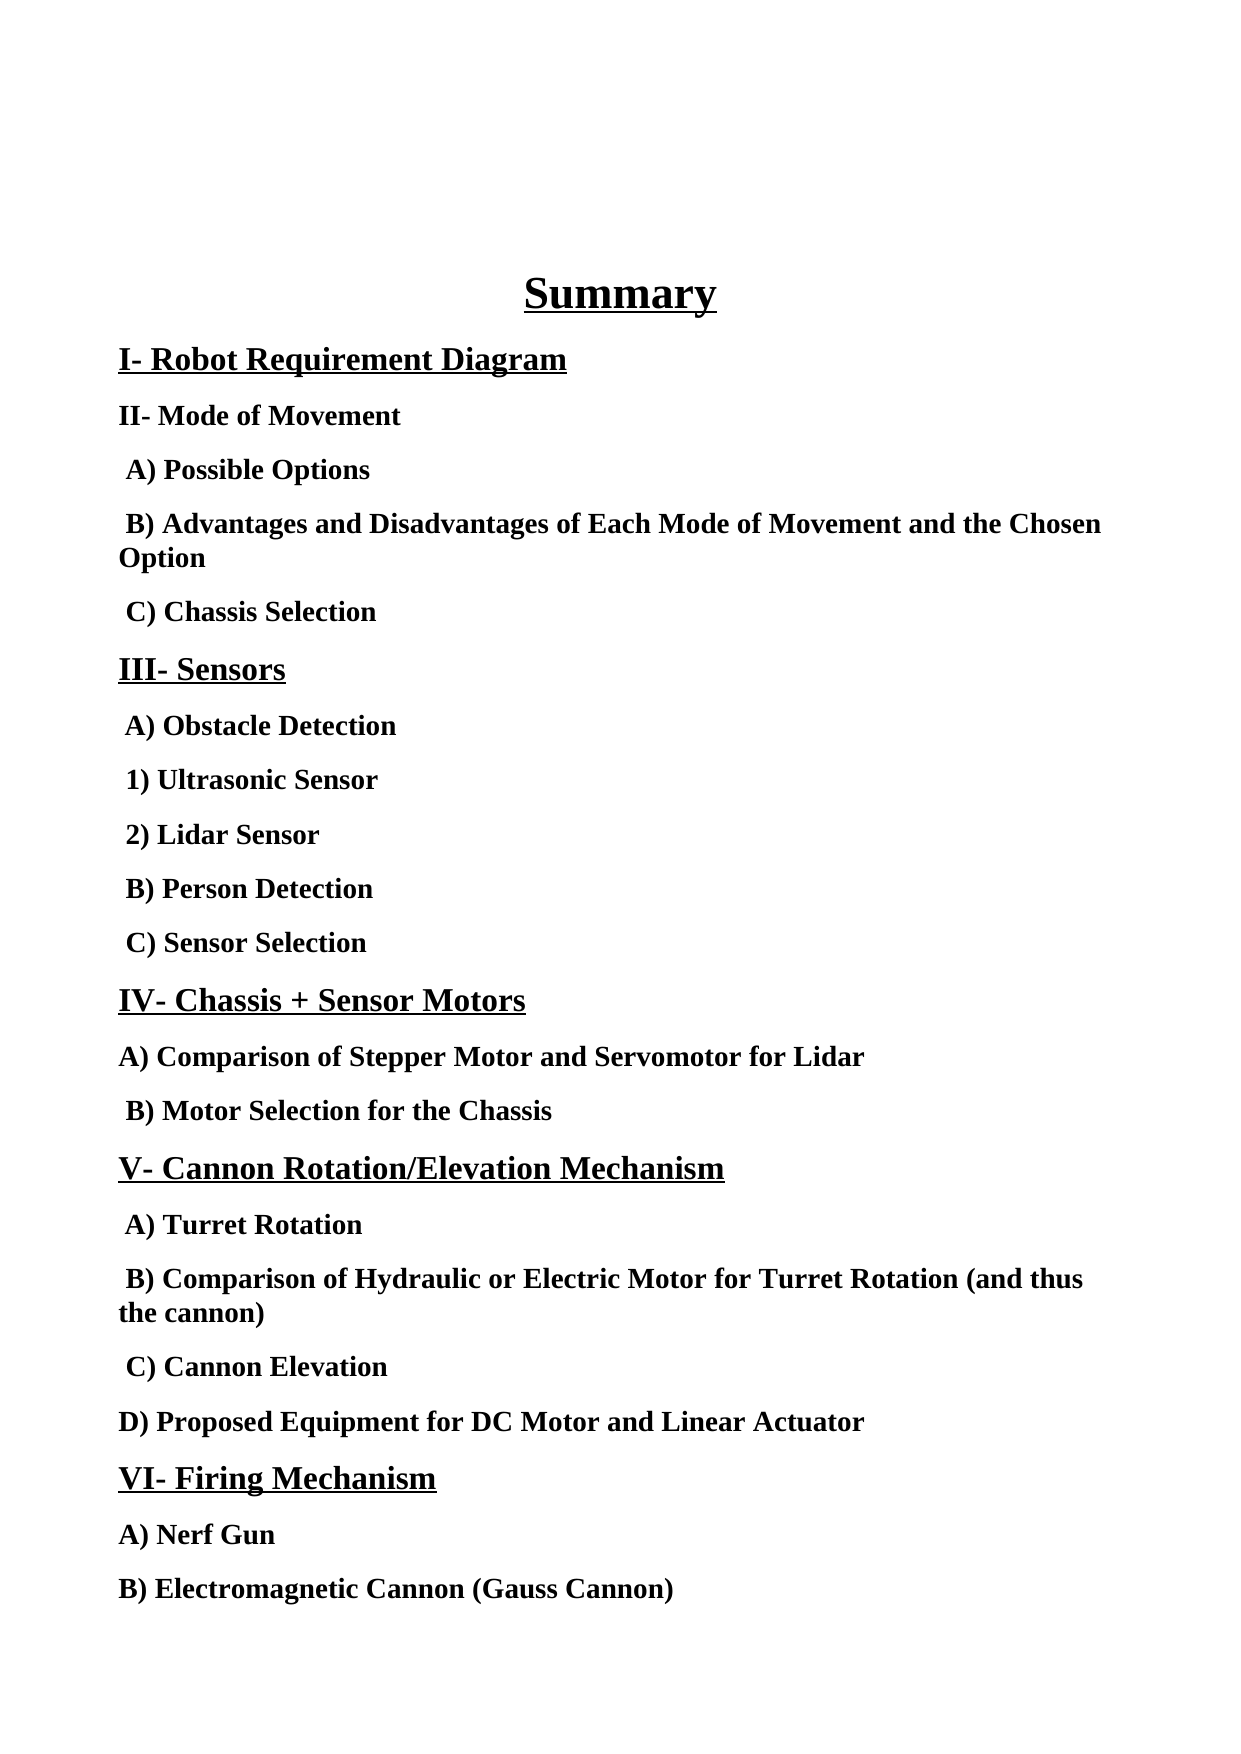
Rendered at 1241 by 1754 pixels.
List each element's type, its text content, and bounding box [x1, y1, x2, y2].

text I- Robot Requirement Diagram [118, 339, 1122, 377]
text B) Advantages and Disadvantages of Each Mode of Movement and the Chosen Option [118, 507, 1122, 574]
text B) Comparison of Hydraulic or Electric Motor for Turret Rotation (and thus the cannon) [118, 1261, 1122, 1328]
text A) Comparison of Stepper Motor and Servomotor for Lidar [118, 1039, 1122, 1073]
text Summary [118, 265, 1122, 318]
text III- Sensors [118, 649, 1122, 687]
text A) Obstacle Detection [118, 708, 1122, 742]
text B) Person Detection [118, 871, 1122, 905]
text 2) Lidar Sensor [118, 817, 1122, 850]
text C) Sensor Selection [118, 926, 1122, 959]
text A) Nerf Gun [118, 1517, 1122, 1551]
text B) Electromagnetic Cannon (Gauss Cannon) [118, 1572, 1122, 1605]
text D) Proposed Equipment for DC Motor and Linear Actuator [118, 1404, 1122, 1437]
text 1) Ultrasonic Sensor [118, 762, 1122, 796]
text B) Motor Selection for the Chassis [118, 1093, 1122, 1127]
text A) Turret Rotation [118, 1207, 1122, 1241]
text C) Chassis Selection [118, 594, 1122, 628]
text A) Possible Options [118, 452, 1122, 486]
text IV- Chassis + Sensor Motors [118, 980, 1122, 1018]
text V- Cannon Rotation/Elevation Mechanism [118, 1148, 1122, 1186]
text C) Cannon Elevation [118, 1349, 1122, 1383]
text II- Mode of Movement [118, 398, 1122, 431]
text VI- Firing Mechanism [118, 1458, 1122, 1496]
